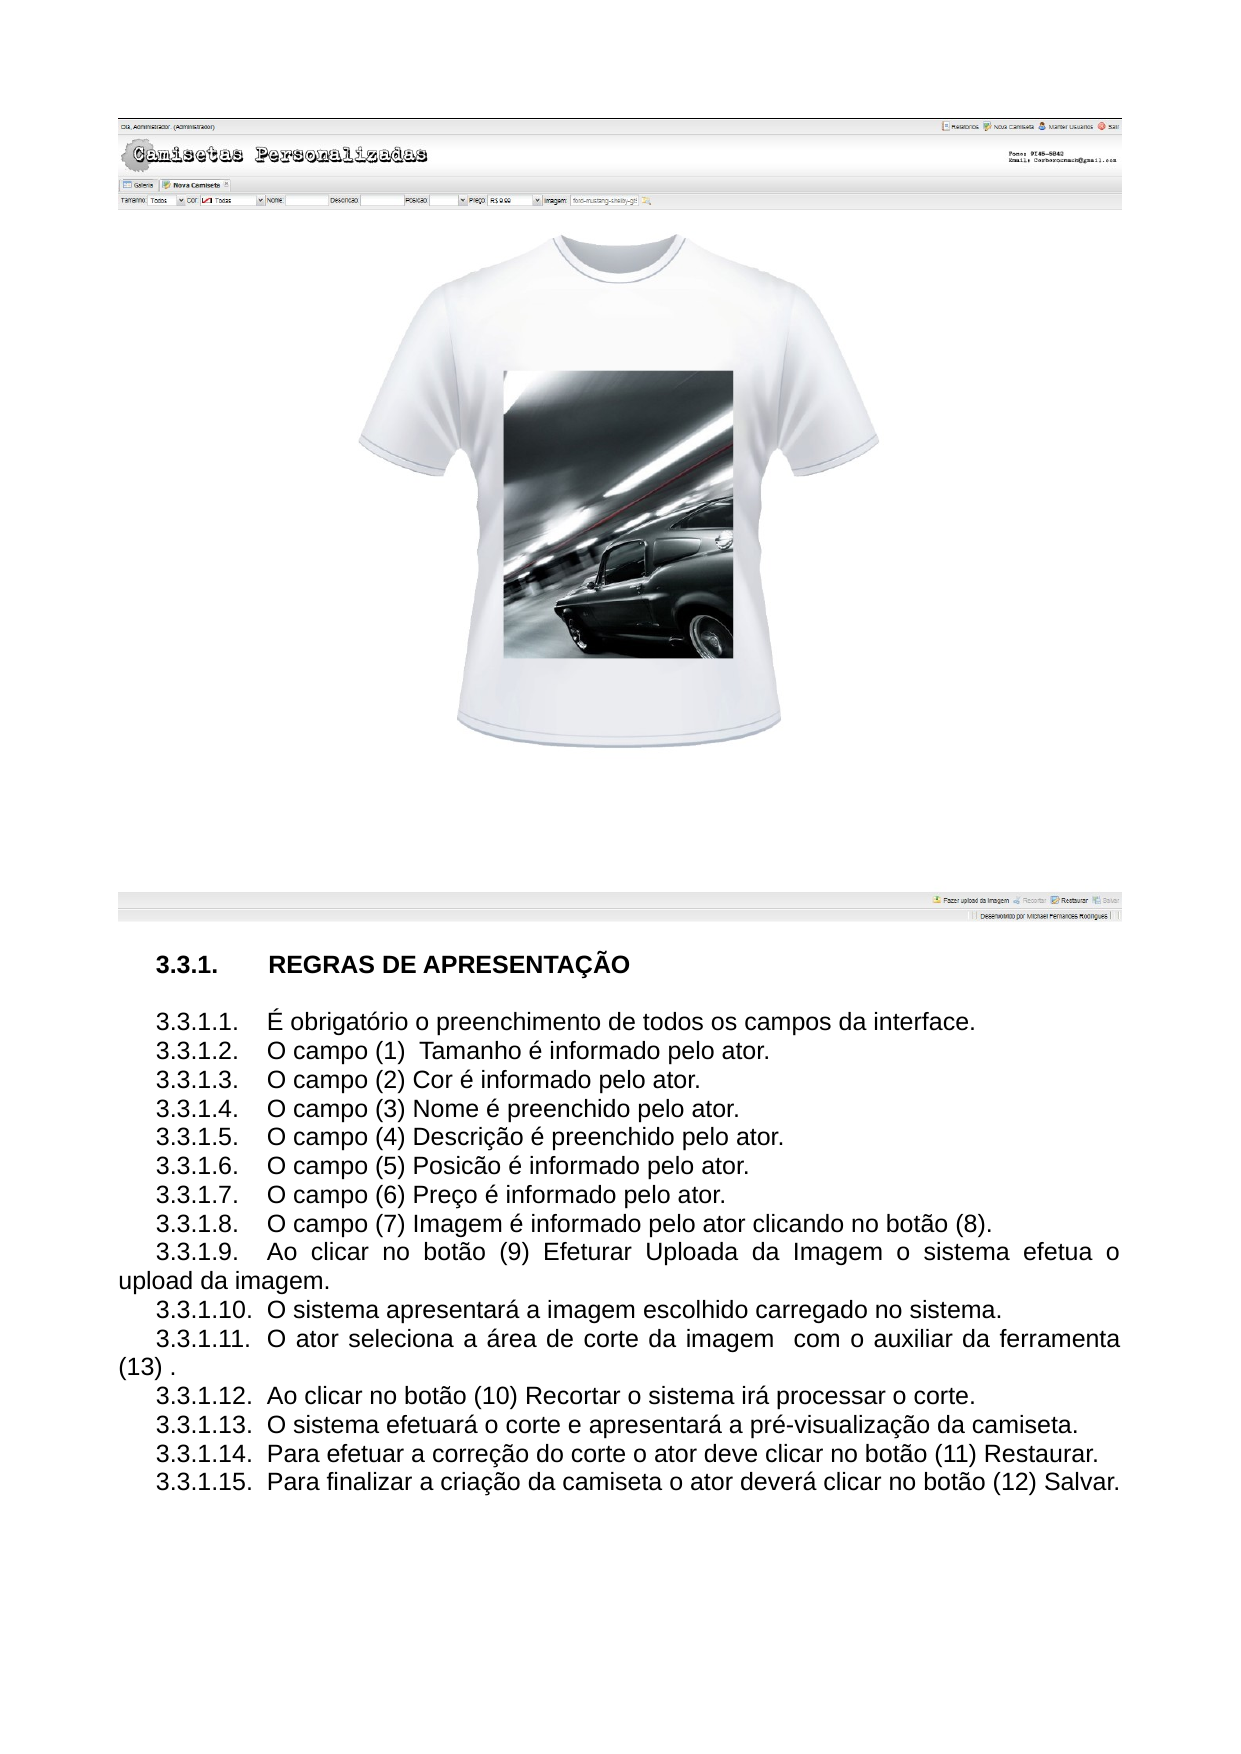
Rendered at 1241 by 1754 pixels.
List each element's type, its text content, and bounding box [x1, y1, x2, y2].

list REGRAS DE APRESENTAÇÃO [118, 950, 1122, 979]
list O campo (4) Descrição é preenchido pelo ator. [118, 1122, 1122, 1151]
list O campo (6) Preço é informado pelo ator. [118, 1180, 1122, 1209]
list O campo (7) Imagem é informado pelo ator clicando no botão (8). [118, 1209, 1122, 1237]
list O campo (2) Cor é informado pelo ator. [118, 1065, 1122, 1094]
list O campo (3) Nome é preenchido pelo ator. [118, 1094, 1122, 1122]
list O campo (1) Tamanho é informado pelo ator. [118, 1036, 1122, 1065]
list Ao clicar no botão (10) Recortar o sistema irá processar o corte. [118, 1381, 1122, 1410]
list O ator seleciona a área de corte da imagem com o auxiliar da ferramenta (13) . [118, 1324, 1122, 1381]
list Para finalizar a criação da camiseta o ator deverá clicar no botão (12) Salvar. [118, 1467, 1122, 1496]
list O sistema efetuará o corte e apresentará a pré-visualização da camiseta. [118, 1410, 1122, 1439]
list Para efetuar a correção do corte o ator deve clicar no botão (11) Restaurar. [118, 1439, 1122, 1467]
list É obrigatório o preenchimento de todos os campos da interface. [118, 1007, 1122, 1036]
picture [118, 118, 1122, 922]
list O sistema apresentará a imagem escolhido carregado no sistema. [118, 1295, 1122, 1324]
list O campo (5) Posicão é informado pelo ator. [118, 1151, 1122, 1180]
list Ao clicar no botão (9) Efeturar Uploada da Imagem o sistema efetua o upload da imagem. [118, 1237, 1122, 1295]
